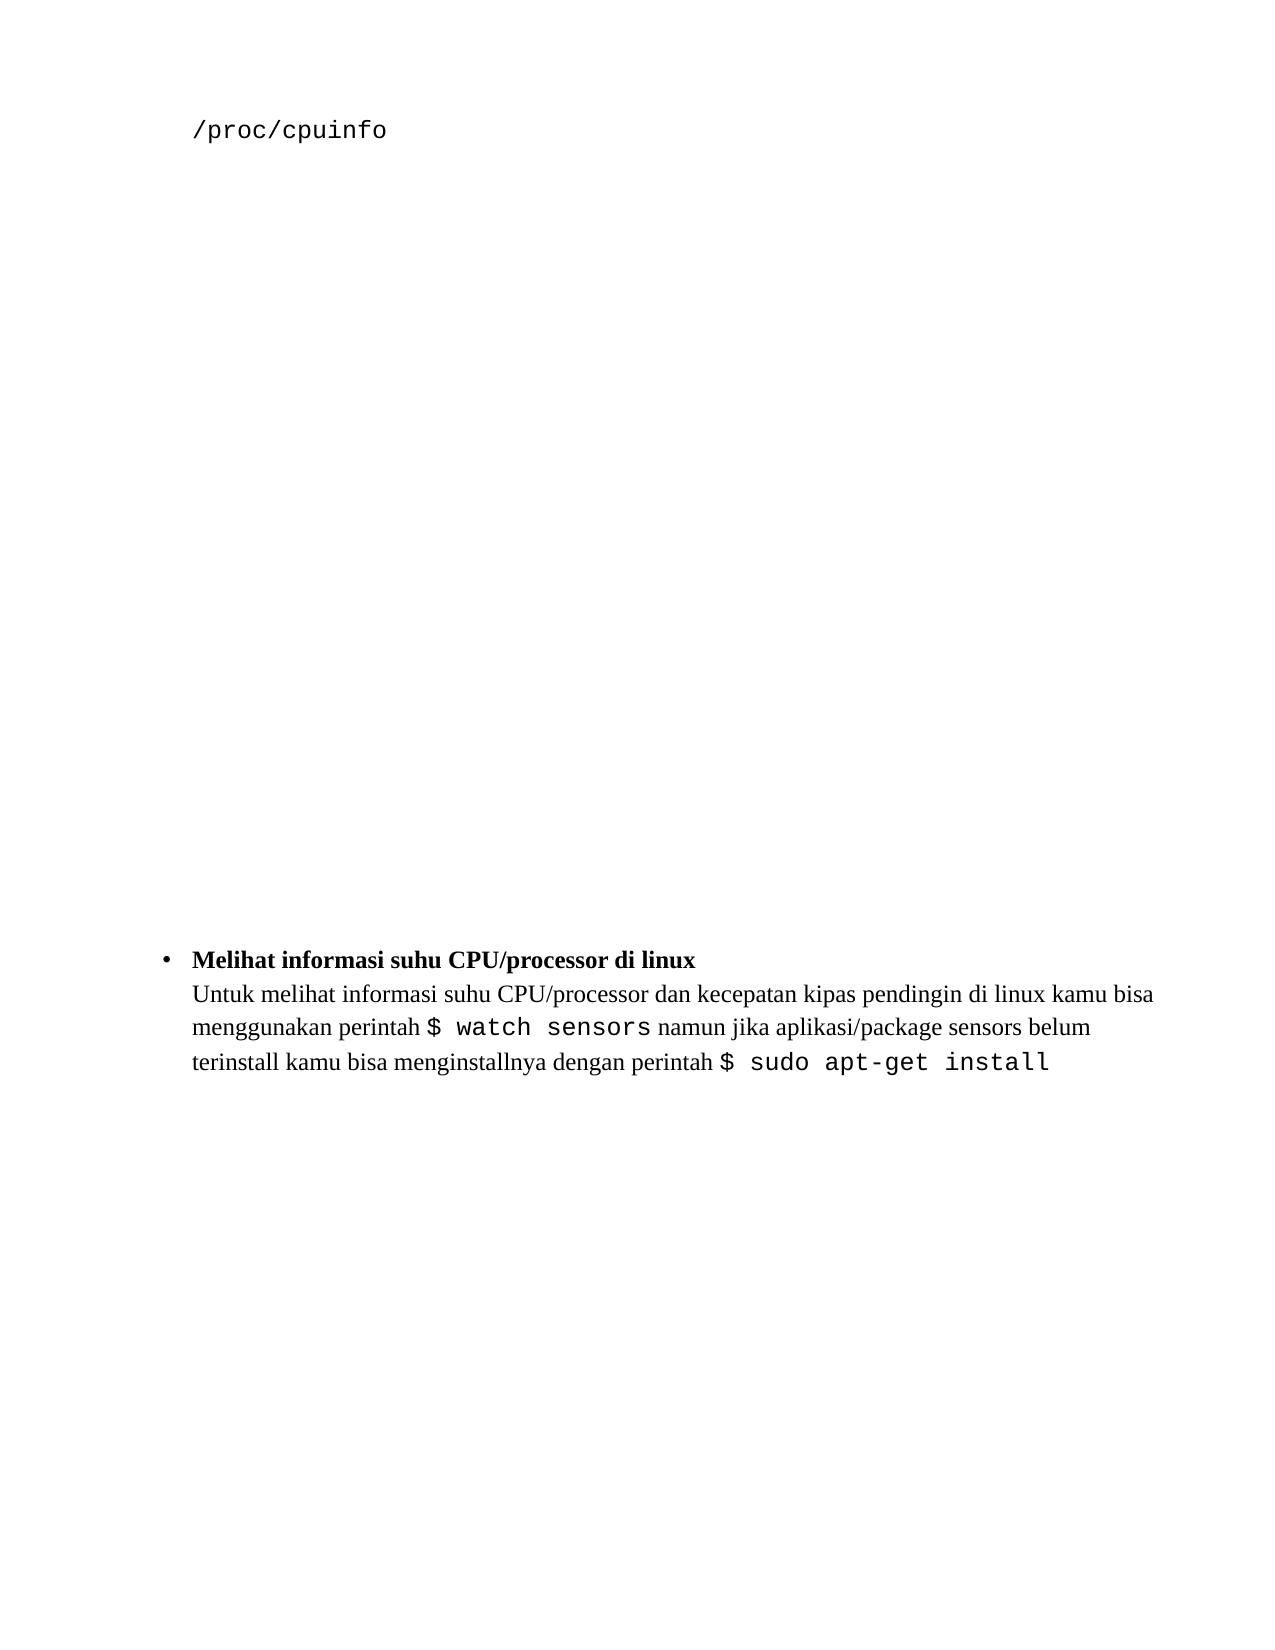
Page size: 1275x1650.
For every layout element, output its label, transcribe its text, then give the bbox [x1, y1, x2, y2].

list Melihat informasi suhu CPU/processor di linux Untuk melihat informasi suhu CPU/processor dan kecepatan kipas pendingin di linux kamu bisa menggunakan perintah $ watch sensors namun jika aplikasi/package sensors belum terinstall kamu bisa menginstallnya dengan perintah $ sudo apt-get install [162, 946, 1157, 1078]
list /proc/cpuinfo [162, 118, 1157, 941]
